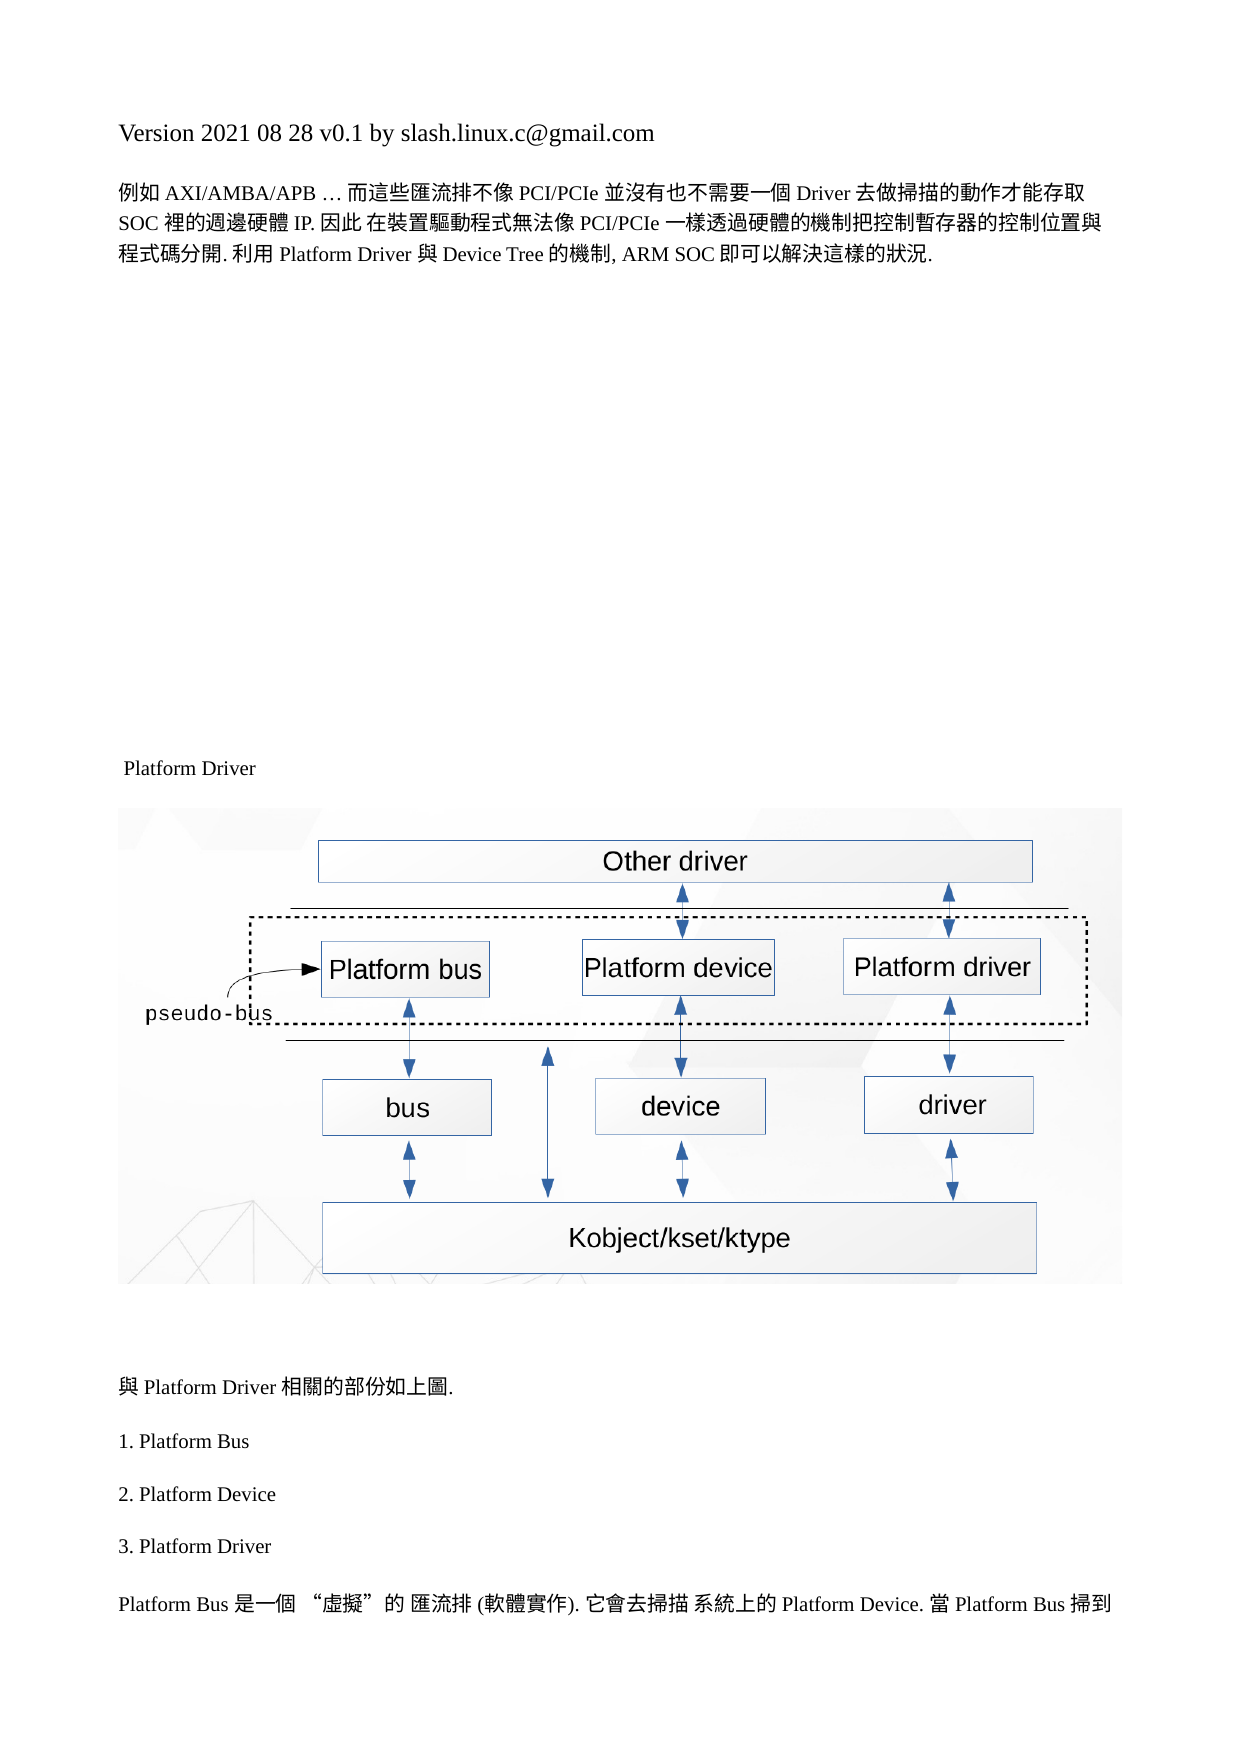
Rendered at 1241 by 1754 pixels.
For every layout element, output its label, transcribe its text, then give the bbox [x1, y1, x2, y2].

text 3. Platform Driver [118, 1534, 1122, 1558]
text 1. Platform Bus [118, 1429, 1122, 1453]
text SOC 裡的週邊硬體 IP. 因此 在裝置驅動程式無法像 PCI/PCIe 一樣透過硬體的機制把控制暫存器的控制位置與程式碼分開. 利用 Platform Driver 與 Device Tree 的機制, ARM SOC即可以解決這樣的狀況. [118, 207, 1122, 267]
text Platform Bus 是一個 “虛擬”的 匯流排 (軟體實作). 它會去掃描 系統上的 Platform Device. 當 Platform Bus 掃到 [118, 1587, 1122, 1617]
text 與 Platform Driver 相關的部份如上圖. [118, 1370, 1122, 1400]
text 2. Platform Device [118, 1482, 1122, 1506]
text Platform Driver [118, 756, 1122, 780]
picture [118, 808, 1123, 1284]
text 例如 AXI/AMBA/APB … 而這些匯流排不像 PCI/PCIe 並沒有也不需要一個 Driver 去做掃描的動作才能存取 [118, 176, 1122, 207]
